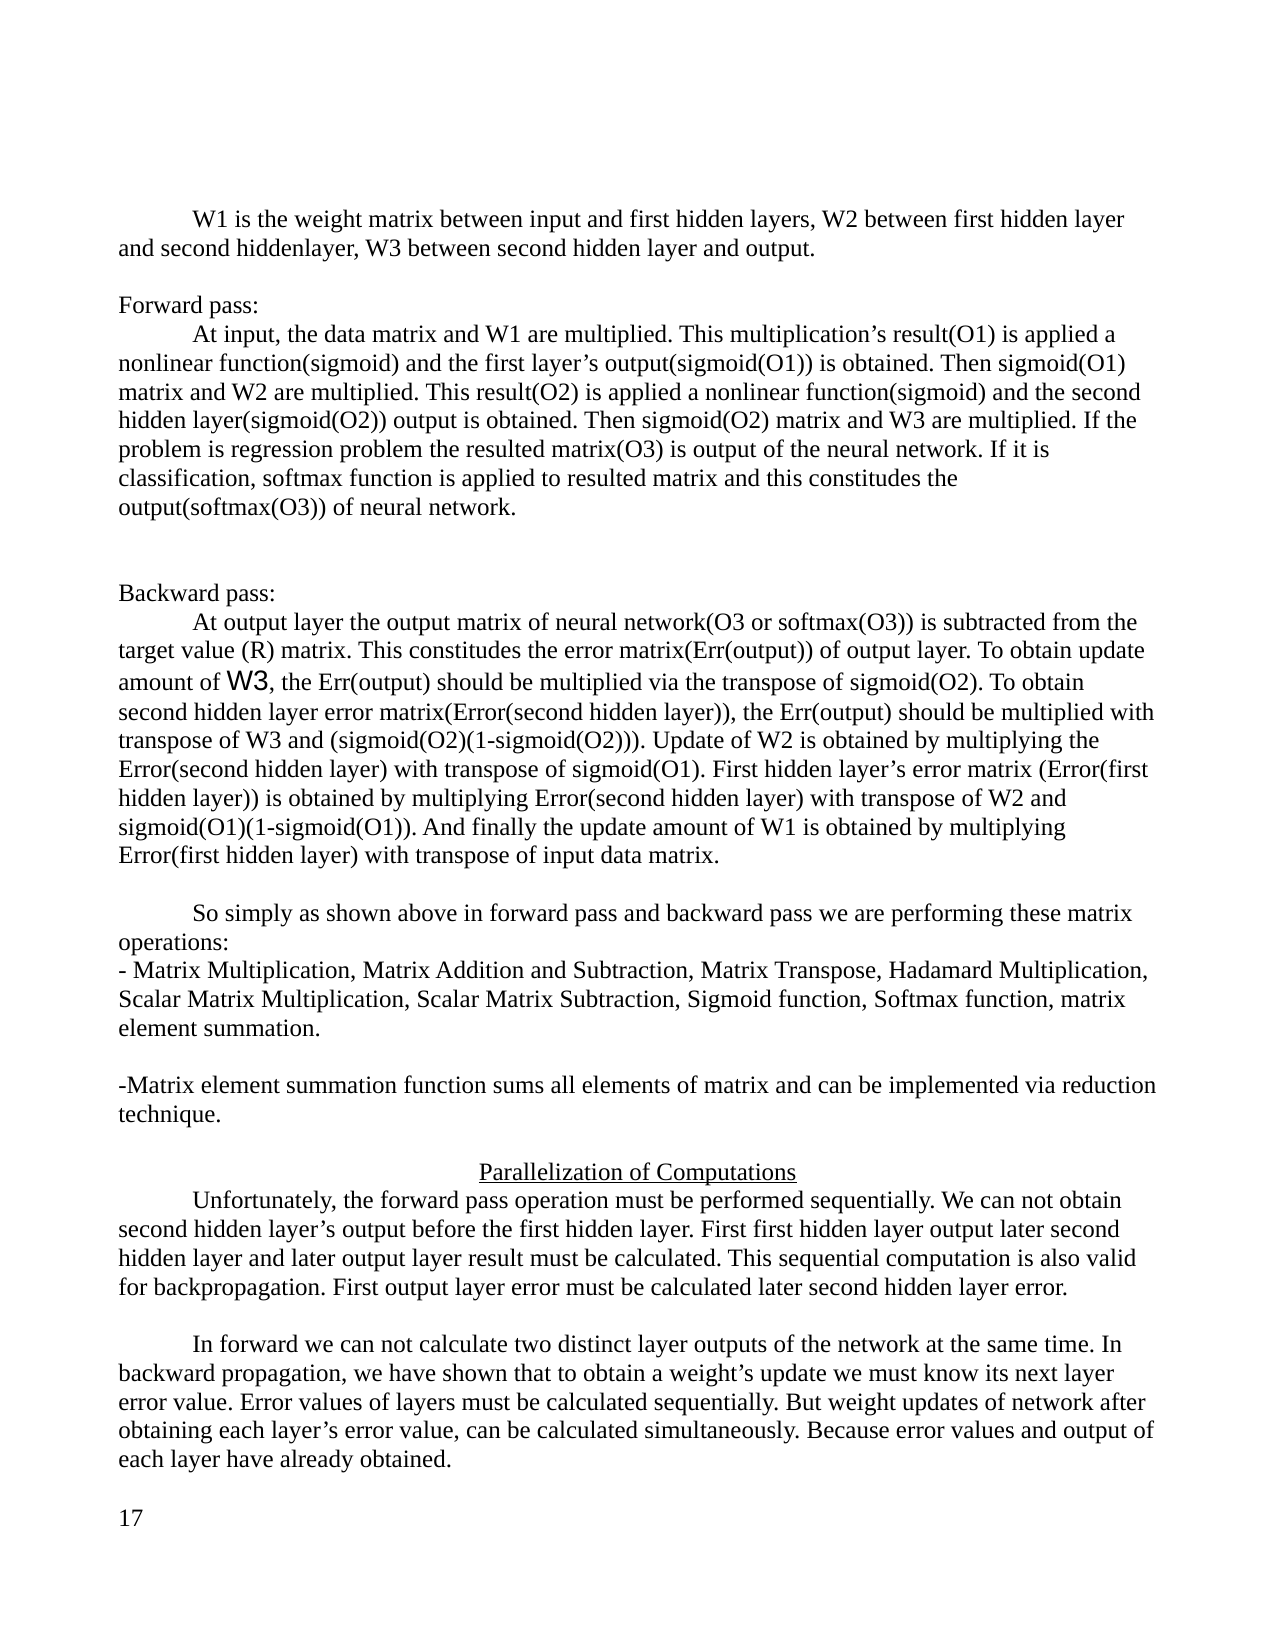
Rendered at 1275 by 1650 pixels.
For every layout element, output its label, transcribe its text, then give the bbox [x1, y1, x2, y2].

text -Matrix element summation function sums all elements of matrix and can be implemented via reduction technique. [118, 1071, 1157, 1128]
text In forward we can not calculate two distinct layer outputs of the network at the same time. In backward propagation, we have shown that to obtain a weight’s update we must know its next layer error value. Error values of layers must be calculated sequentially. But weight updates of network after obtaining each layer’s error value, can be calculated simultaneously. Because error values and output of each layer have already obtained. [118, 1329, 1157, 1473]
text Forward pass: [118, 291, 1157, 319]
text Backward pass: [118, 578, 1157, 607]
text At output layer the output matrix of neural network(O3 or softmax(O3)) is subtracted from the target value (R) matrix. This constitudes the error matrix(Err(output)) of output layer. To obtain update amount of W3, the Err(output) should be multiplied via the transpose of sigmoid(O2). To obtain second hidden layer error matrix(Error(second hidden layer)), the Err(output) should be multiplied with transpose of W3 and (sigmoid(O2)(1-sigmoid(O2))). Update of W2 is obtained by multiplying the Error(second hidden layer) with transpose of sigmoid(O1). First hidden layer’s error matrix (Error(first hidden layer)) is obtained by multiplying Error(second hidden layer) with transpose of W2 and sigmoid(O1)(1-sigmoid(O1)). And finally the update amount of W1 is obtained by multiplying Error(first hidden layer) with transpose of input data matrix. [118, 607, 1157, 869]
text W1 is the weight matrix between input and first hidden layers, W2 between first hidden layer and second hiddenlayer, W3 between second hidden layer and output. [118, 204, 1157, 262]
text So simply as shown above in forward pass and backward pass we are performing these matrix operations: [118, 898, 1157, 956]
text At input, the data matrix and W1 are multiplied. This multiplication’s result(O1) is applied a nonlinear function(sigmoid) and the first layer’s output(sigmoid(O1)) is obtained. Then sigmoid(O1) matrix and W2 are multiplied. This result(O2) is applied a nonlinear function(sigmoid) and the second hidden layer(sigmoid(O2)) output is obtained. Then sigmoid(O2) matrix and W3 are multiplied. If the problem is regression problem the resulted matrix(O3) is output of the neural network. If it is classification, softmax function is applied to resulted matrix and this constitudes the output(softmax(O3)) of neural network. [118, 319, 1157, 521]
text - Matrix Multiplication, Matrix Addition and Subtraction, Matrix Transpose, Hadamard Multiplication, Scalar Matrix Multiplication, Scalar Matrix Subtraction, Sigmoid function, Softmax function, matrix element summation. [118, 956, 1157, 1042]
text Unfortunately, the forward pass operation must be performed sequentially. We can not obtain second hidden layer’s output before the first hidden layer. First first hidden layer output later second hidden layer and later output layer result must be calculated. This sequential computation is also valid for backpropagation. First output layer error must be calculated later second hidden layer error. [118, 1186, 1157, 1301]
text Parallelization of Computations [118, 1157, 1157, 1186]
